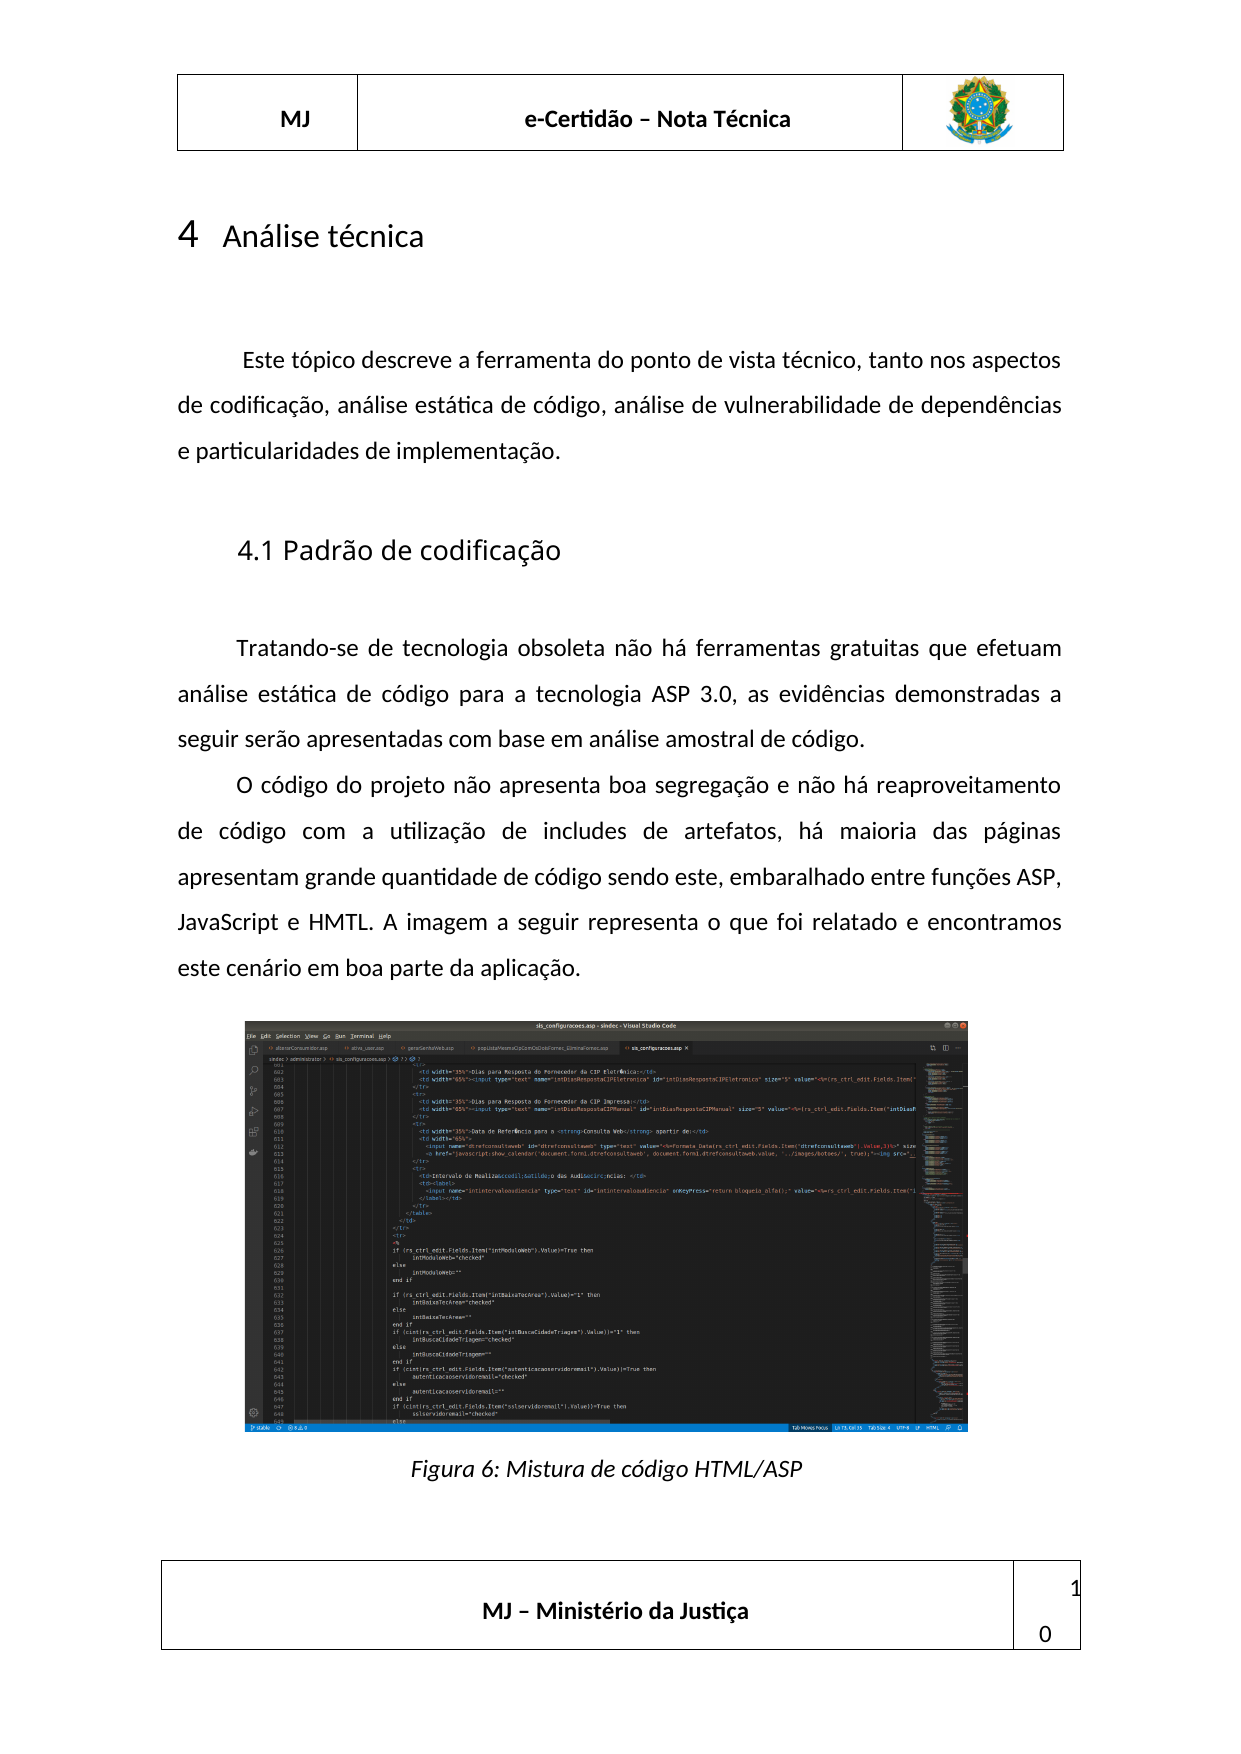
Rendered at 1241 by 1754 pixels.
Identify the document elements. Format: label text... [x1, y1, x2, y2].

subtitle Análise técnica [177, 207, 1063, 257]
text Tratando-se de tecnologia obsoleta não há ferramentas gratuitas que efetuam análise estática de código para a tecnologia ASP 3.0, as evidências demonstradas a seguir serão apresentadas com base em análise amostral de código. [177, 632, 1063, 754]
picture [244, 1021, 968, 1432]
text Este tópico descreve a ferramenta do ponto de vista técnico, tanto nos aspectos de codificação, análise estática de código, análise de vulnerabilidade de dependências e particularidades de implementação. [177, 344, 1063, 466]
subtitle 4.1 Padrão de codificação [177, 531, 237, 568]
text Figura 6: Mistura de código HTML/ASP [245, 1432, 968, 1484]
picture [944, 75, 1020, 149]
subtitle 4.1 Padrão de codificação [562, 531, 1063, 568]
text O código do projeto não apresenta boa segregação e não há reaproveitamento de código com a utilização de includes de artefatos, há maioria das páginas apresentam grande quantidade de código sendo este, embaralhado entre funções ASP, JavaScript e HMTL. A imagem a seguir representa o que foi relatado e encontramos este cenário em boa parte da aplicação. [177, 769, 1063, 983]
